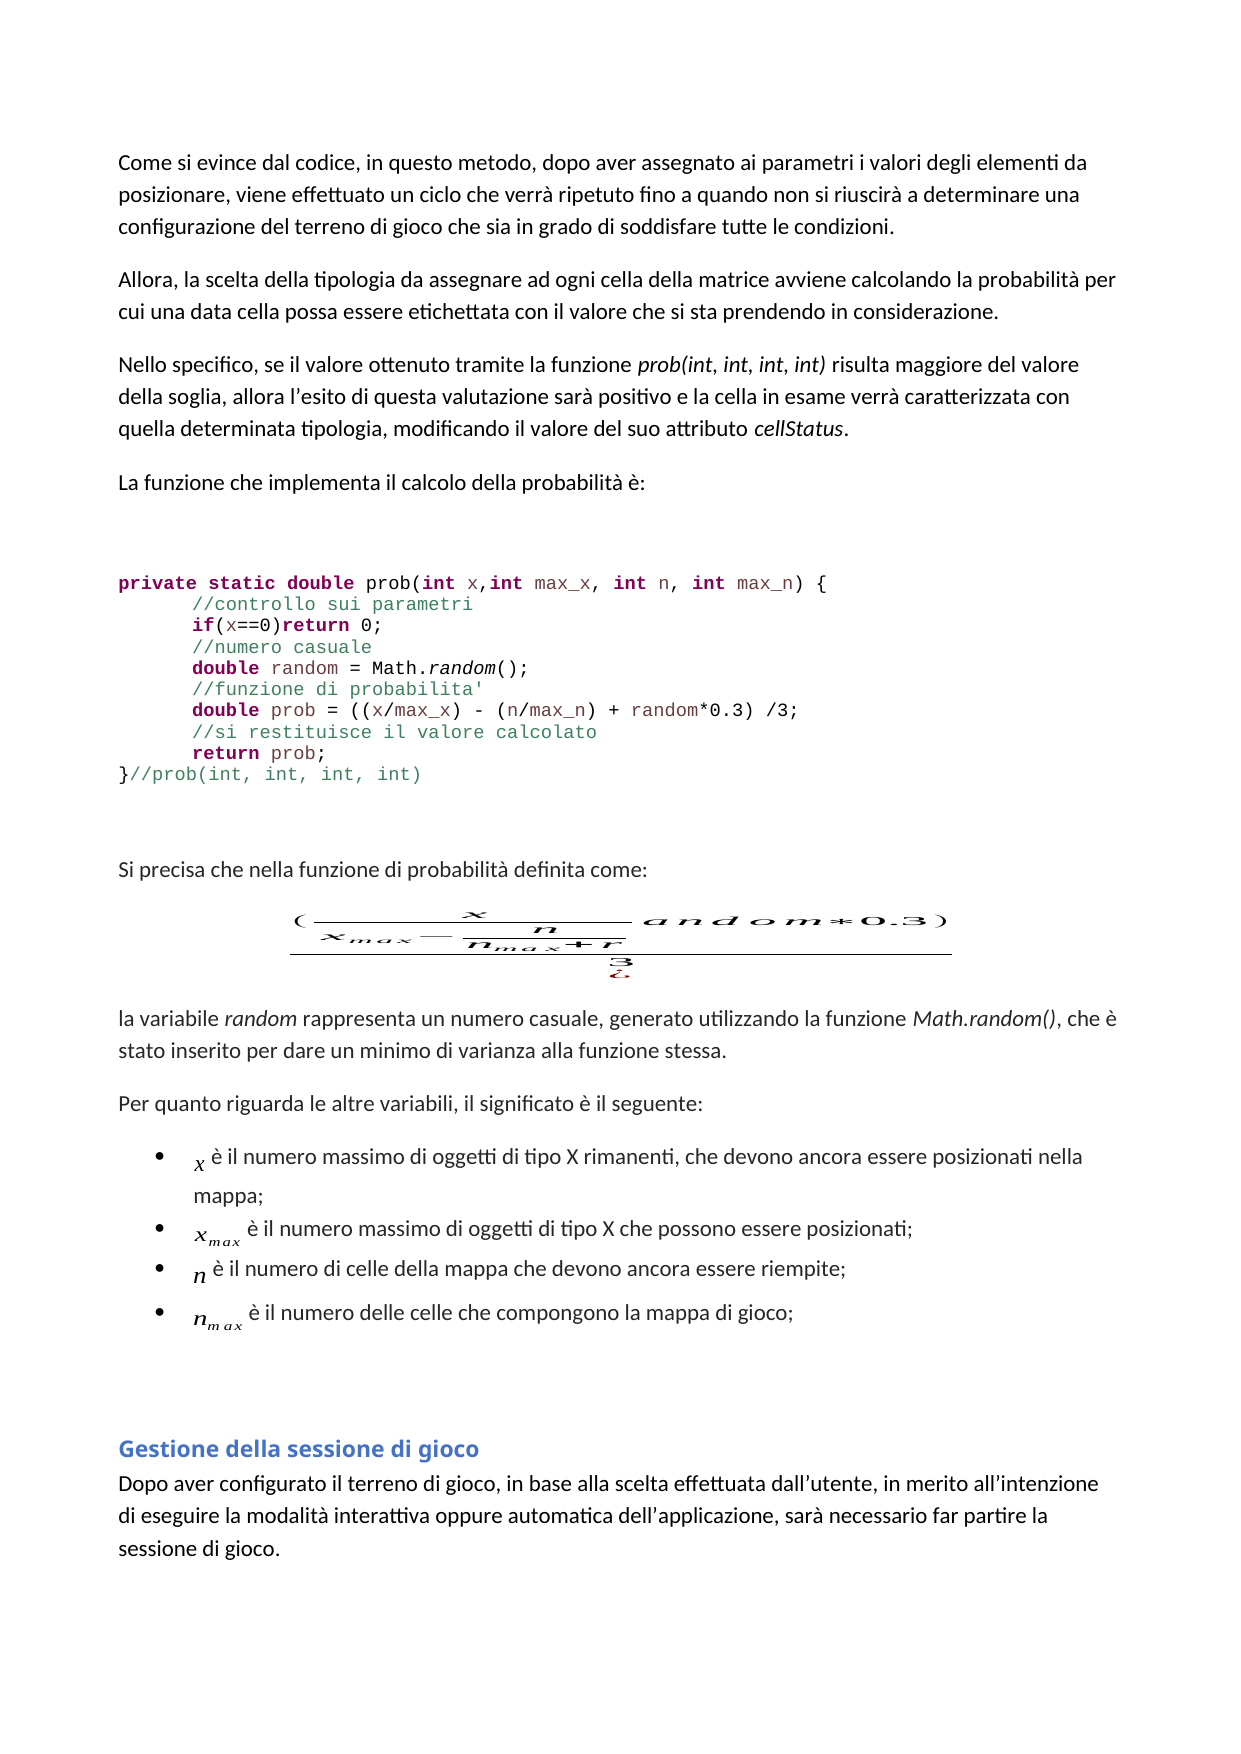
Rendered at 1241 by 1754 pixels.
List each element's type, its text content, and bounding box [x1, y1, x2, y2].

list è il numero massimo di oggetti di tipo X rimanenti, che devono ancora essere posizionati nella mappa; [156, 1142, 1122, 1210]
text Dopo aver configurato il terreno di gioco, in base alla scelta effettuata dall’utente, in merito all’intenzione di eseguire la modalità interattiva oppure automatica dell’applicazione, sarà necessario far partire la sessione di gioco. [118, 1469, 1122, 1562]
text //si restituisce il valore calcolato [118, 722, 1122, 744]
list è il numero massimo di oggetti di tipo X che possono essere posizionati; [156, 1214, 1122, 1249]
text Nello specifico, se il valore ottenuto tramite la funzione prob(int, int, int, int) risulta maggiore del valore della soglia, allora l’esito di questa valutazione sarà positivo e la cella in esame verrà caratterizzata con quella determinata tipologia, modificando il valore del suo attributo cellStatus. [118, 350, 1122, 443]
text double random = Math.random(); [118, 659, 1122, 680]
text La funzione che implementa il calcolo della probabilità è: [118, 468, 1122, 496]
text //funzione di probabilita' [118, 680, 1122, 701]
text Per quanto riguarda le altre variabili, il significato è il seguente: [118, 1089, 1122, 1117]
subtitle Gestione della sessione di gioco [118, 1433, 1122, 1464]
text double prob = ((x/max_x) - (n/max_n) + random*0.3) /3; [118, 701, 1122, 722]
text Come si evince dal codice, in questo metodo, dopo aver assegnato ai parametri i valori degli elementi da posizionare, viene effettuato un ciclo che verrà ripetuto fino a quando non si riuscirà a determinare una configurazione del terreno di gioco che sia in grado di soddisfare tutte le condizioni. [118, 148, 1122, 240]
text if(x==0)return 0; [118, 616, 1122, 637]
text return prob; [118, 744, 1122, 765]
list è il numero di celle della mappa che devono ancora essere riempite; [156, 1254, 1122, 1289]
list è il numero delle celle che compongono la mappa di gioco; [156, 1293, 1122, 1333]
text //numero casuale [118, 637, 1122, 659]
text Allora, la scelta della tipologia da assegnare ad ogni cella della matrice avviene calcolando la probabilità per cui una data cella possa essere etichettata con il valore che si sta prendendo in considerazione. [118, 265, 1122, 325]
text private static double prob(int x,int max_x, int n, int max_n) { [118, 574, 1122, 595]
text Si precisa che nella funzione di probabilità definita come: [118, 855, 1122, 883]
text }//prob(int, int, int, int) [118, 765, 1122, 786]
text la variabile random rappresenta un numero casuale, generato utilizzando la funzione Math.random(), che è stato inserito per dare un minimo di varianza alla funzione stessa. [118, 1004, 1122, 1064]
text //controllo sui parametri [118, 595, 1122, 616]
